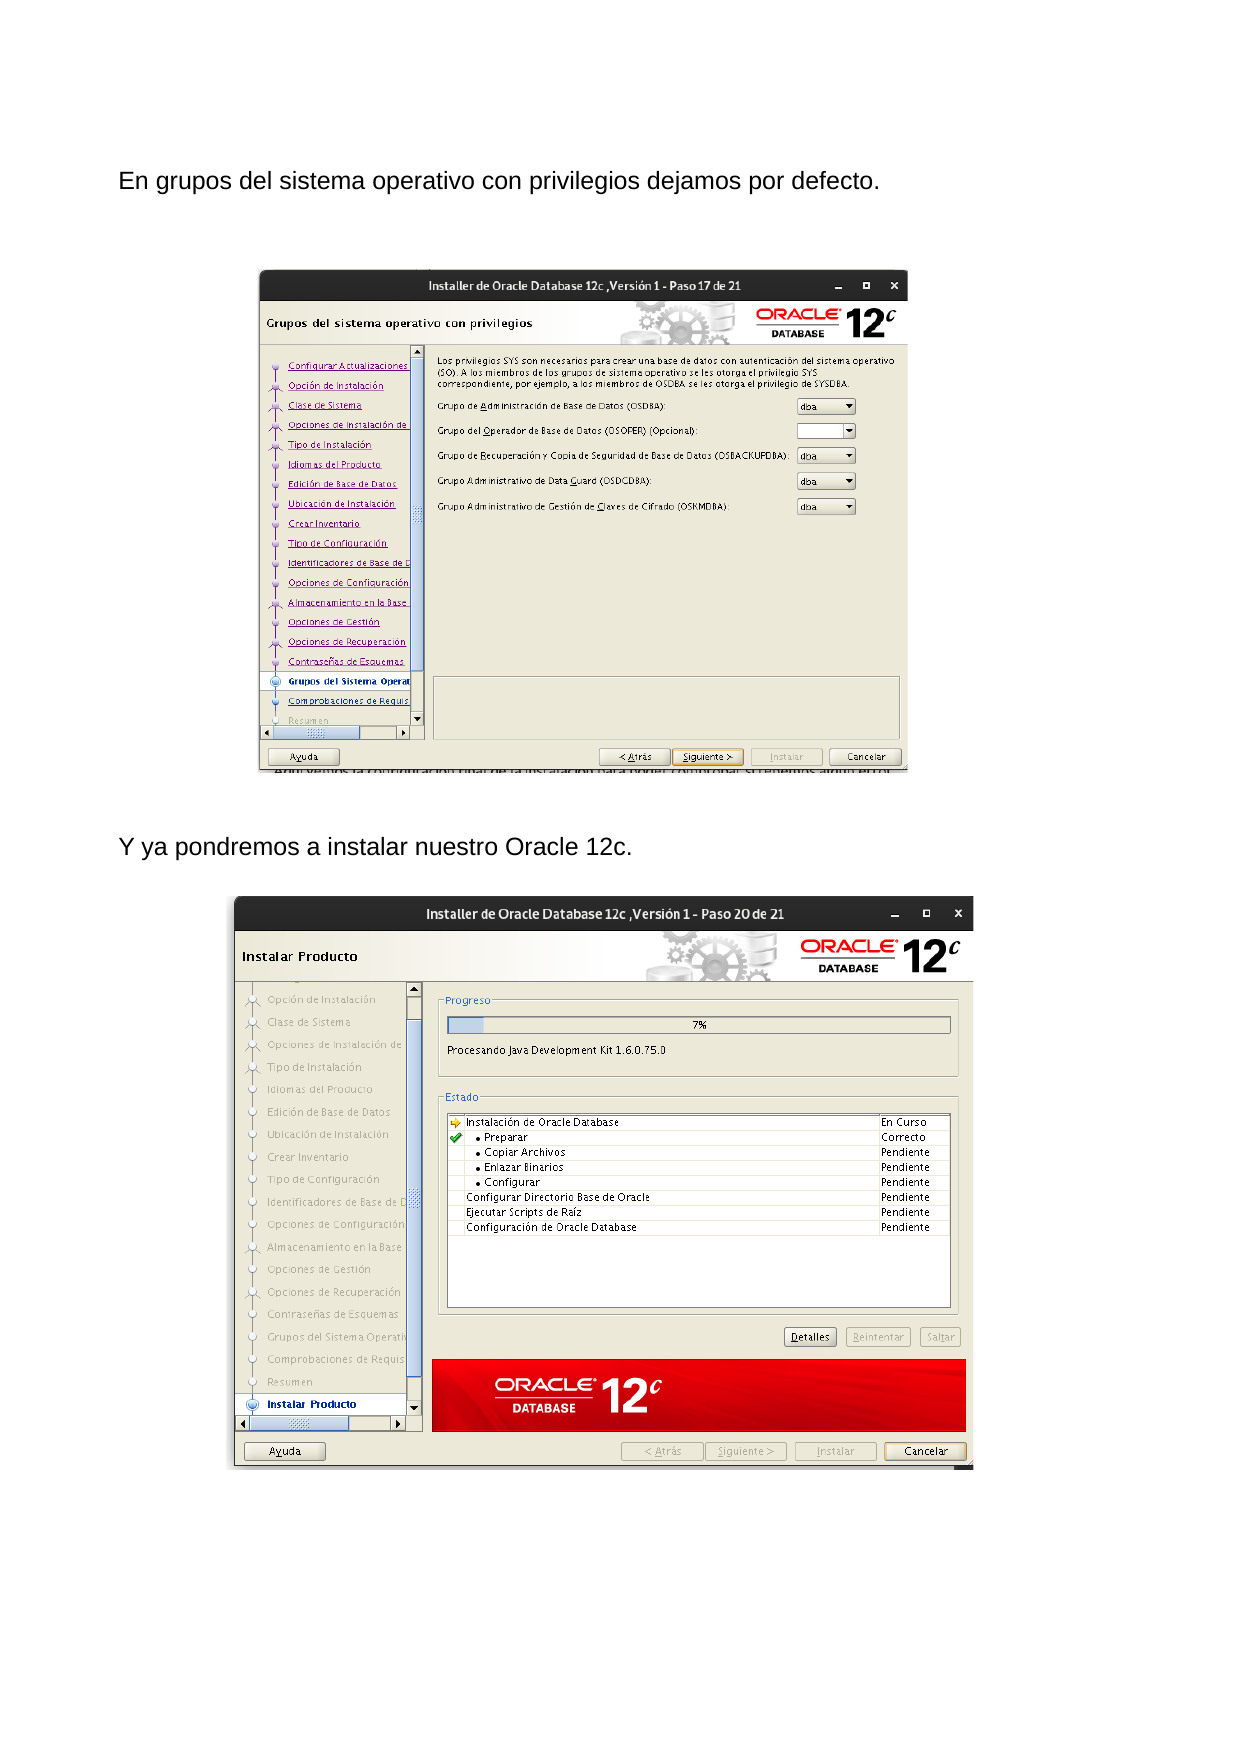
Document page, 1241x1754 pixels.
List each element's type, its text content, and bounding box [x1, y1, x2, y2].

picture [304, 269, 845, 773]
picture [273, 896, 901, 1470]
text Y ya pondremos a instalar nuestro Oracle 12c. [118, 832, 1122, 861]
text En grupos del sistema operativo con privilegios dejamos por defecto. [118, 166, 1122, 194]
